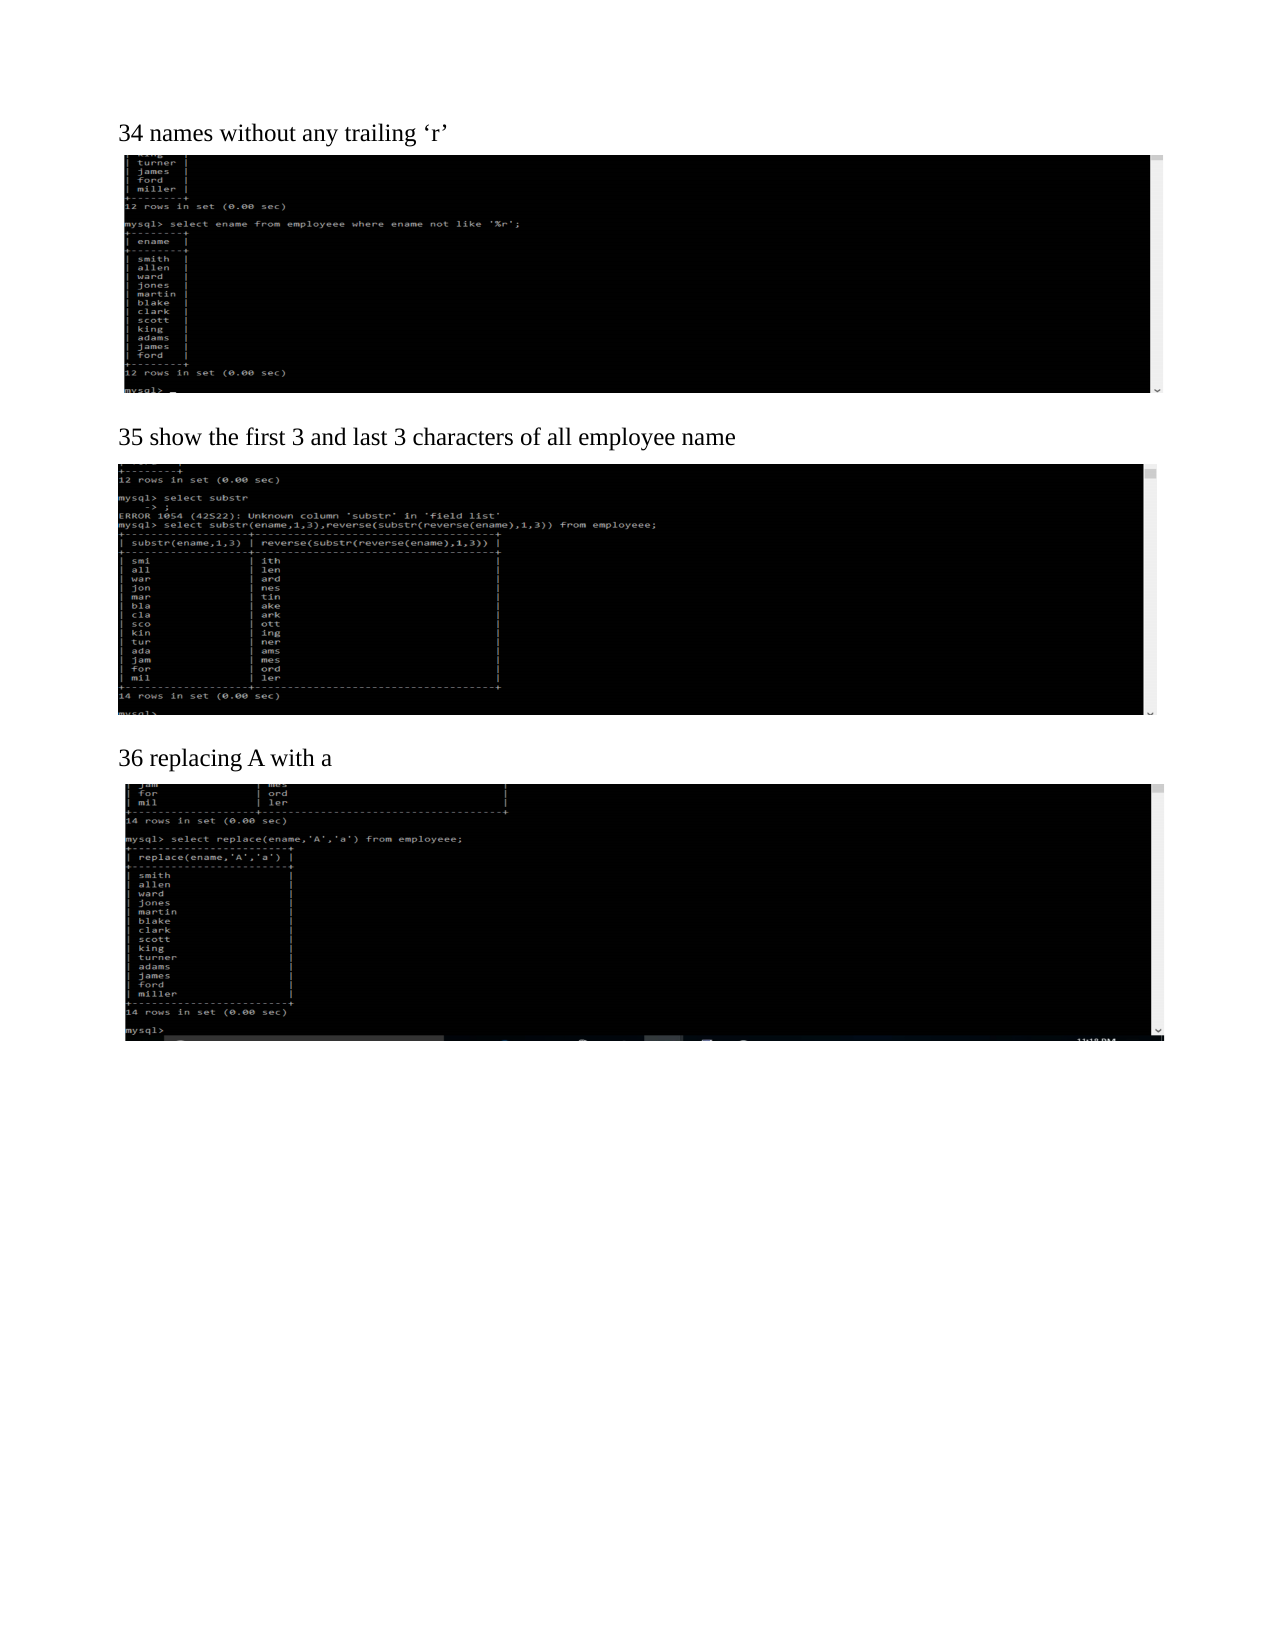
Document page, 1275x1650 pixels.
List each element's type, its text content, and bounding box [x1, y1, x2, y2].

text 35 show the first 3 and last 3 characters of all employee name [118, 422, 1157, 451]
text 36 replacing A with a [118, 743, 1157, 772]
picture [118, 464, 1157, 715]
picture [124, 155, 1164, 393]
text 34 names without any trailing ‘r’ [118, 118, 1157, 147]
picture [125, 784, 1165, 1041]
